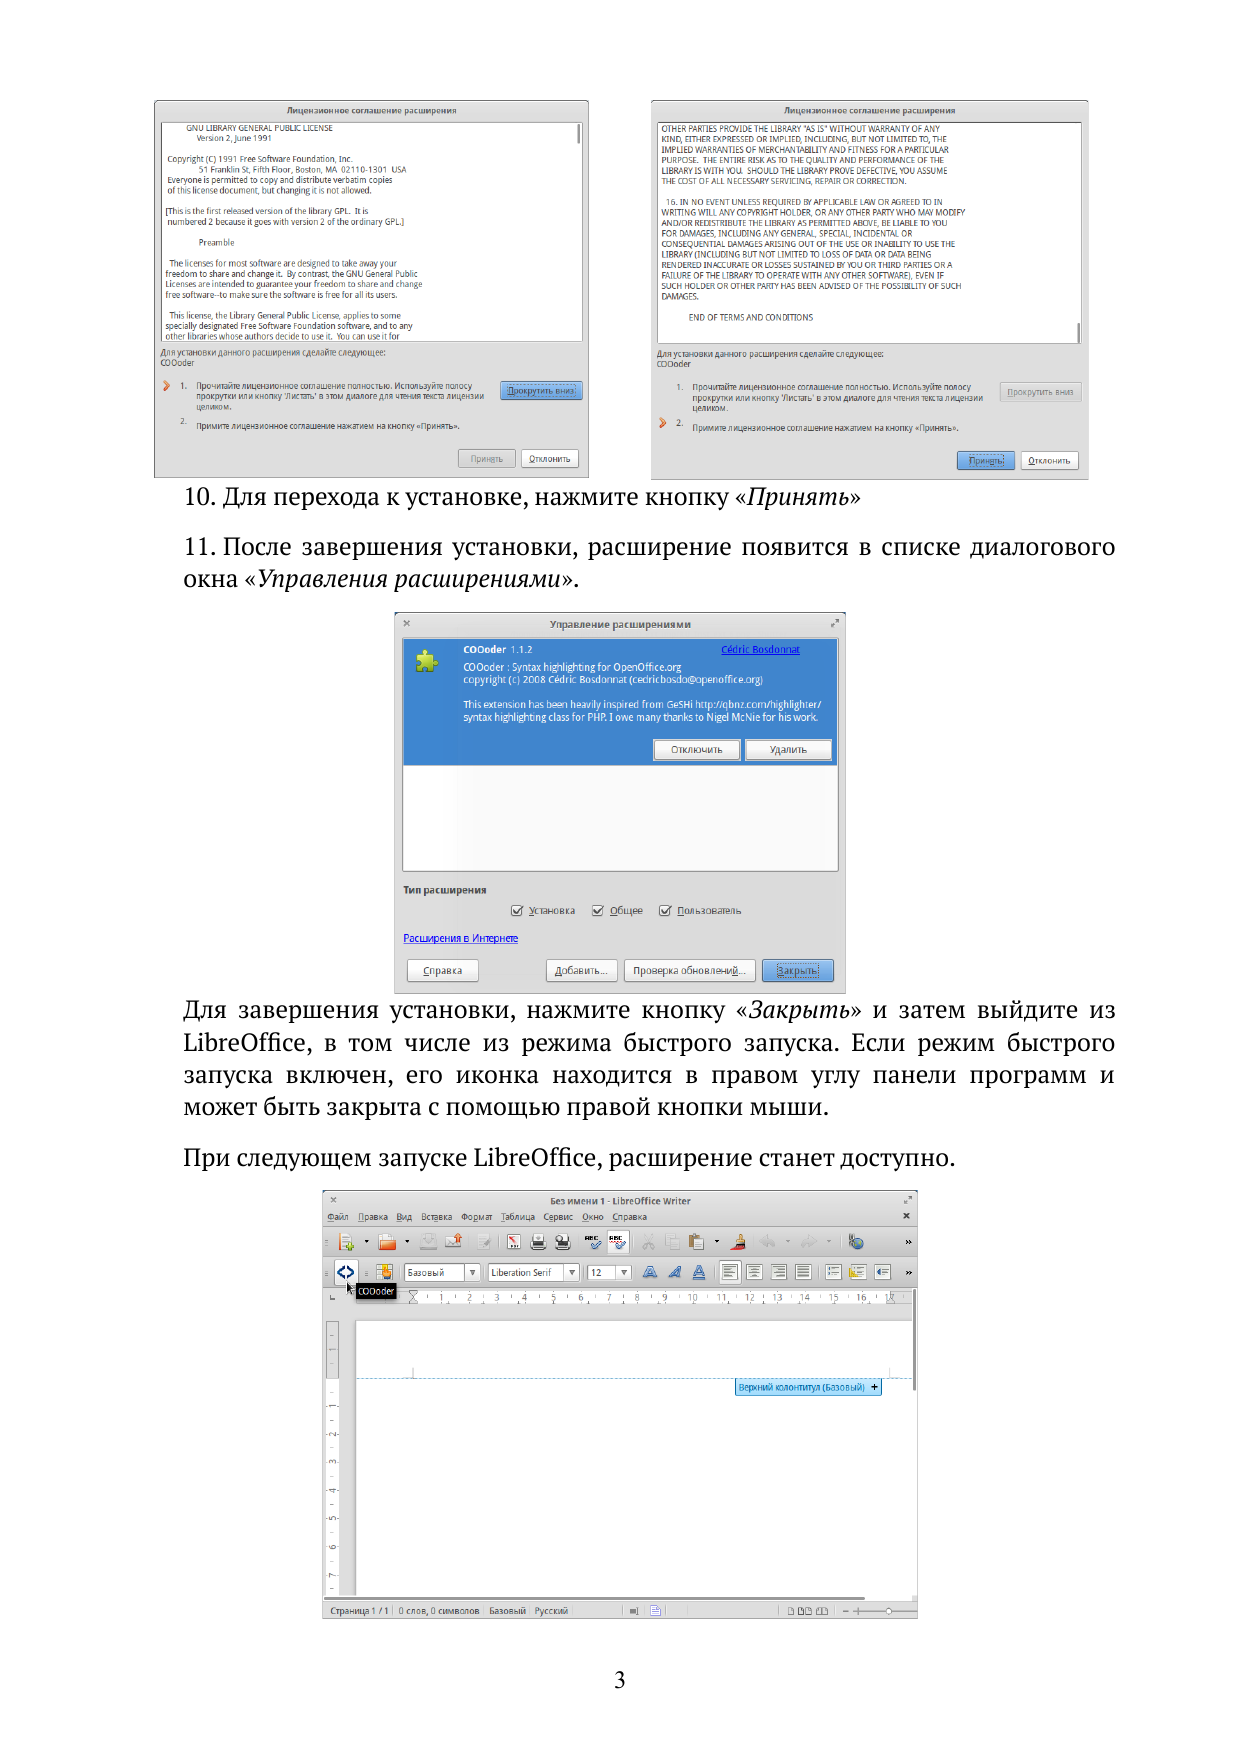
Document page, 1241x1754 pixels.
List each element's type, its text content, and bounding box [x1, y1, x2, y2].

picture [154, 100, 589, 478]
text При следующем запуске LibreOffice, расширение станет доступно. [183, 1141, 1116, 1173]
picture [394, 612, 846, 994]
text Для завершения установки, нажмите кнопку «Закрыть» и затем выйдите из LibreOffice, в том числе из режима быстрого запуска. Если режим быстрого запуска включен, его иконка находится в правом углу панели программ и может быть закрыта с помощью правой кнопки мыши. [183, 613, 1116, 1123]
text 11. После завершения установки, расширение появится в списке диалогового окна «Управления расширениями». [183, 530, 1116, 595]
picture [322, 1190, 918, 1619]
picture [651, 100, 1089, 480]
text 10. Для перехода к установке, нажмите кнопку «Принять» [183, 100, 1116, 512]
